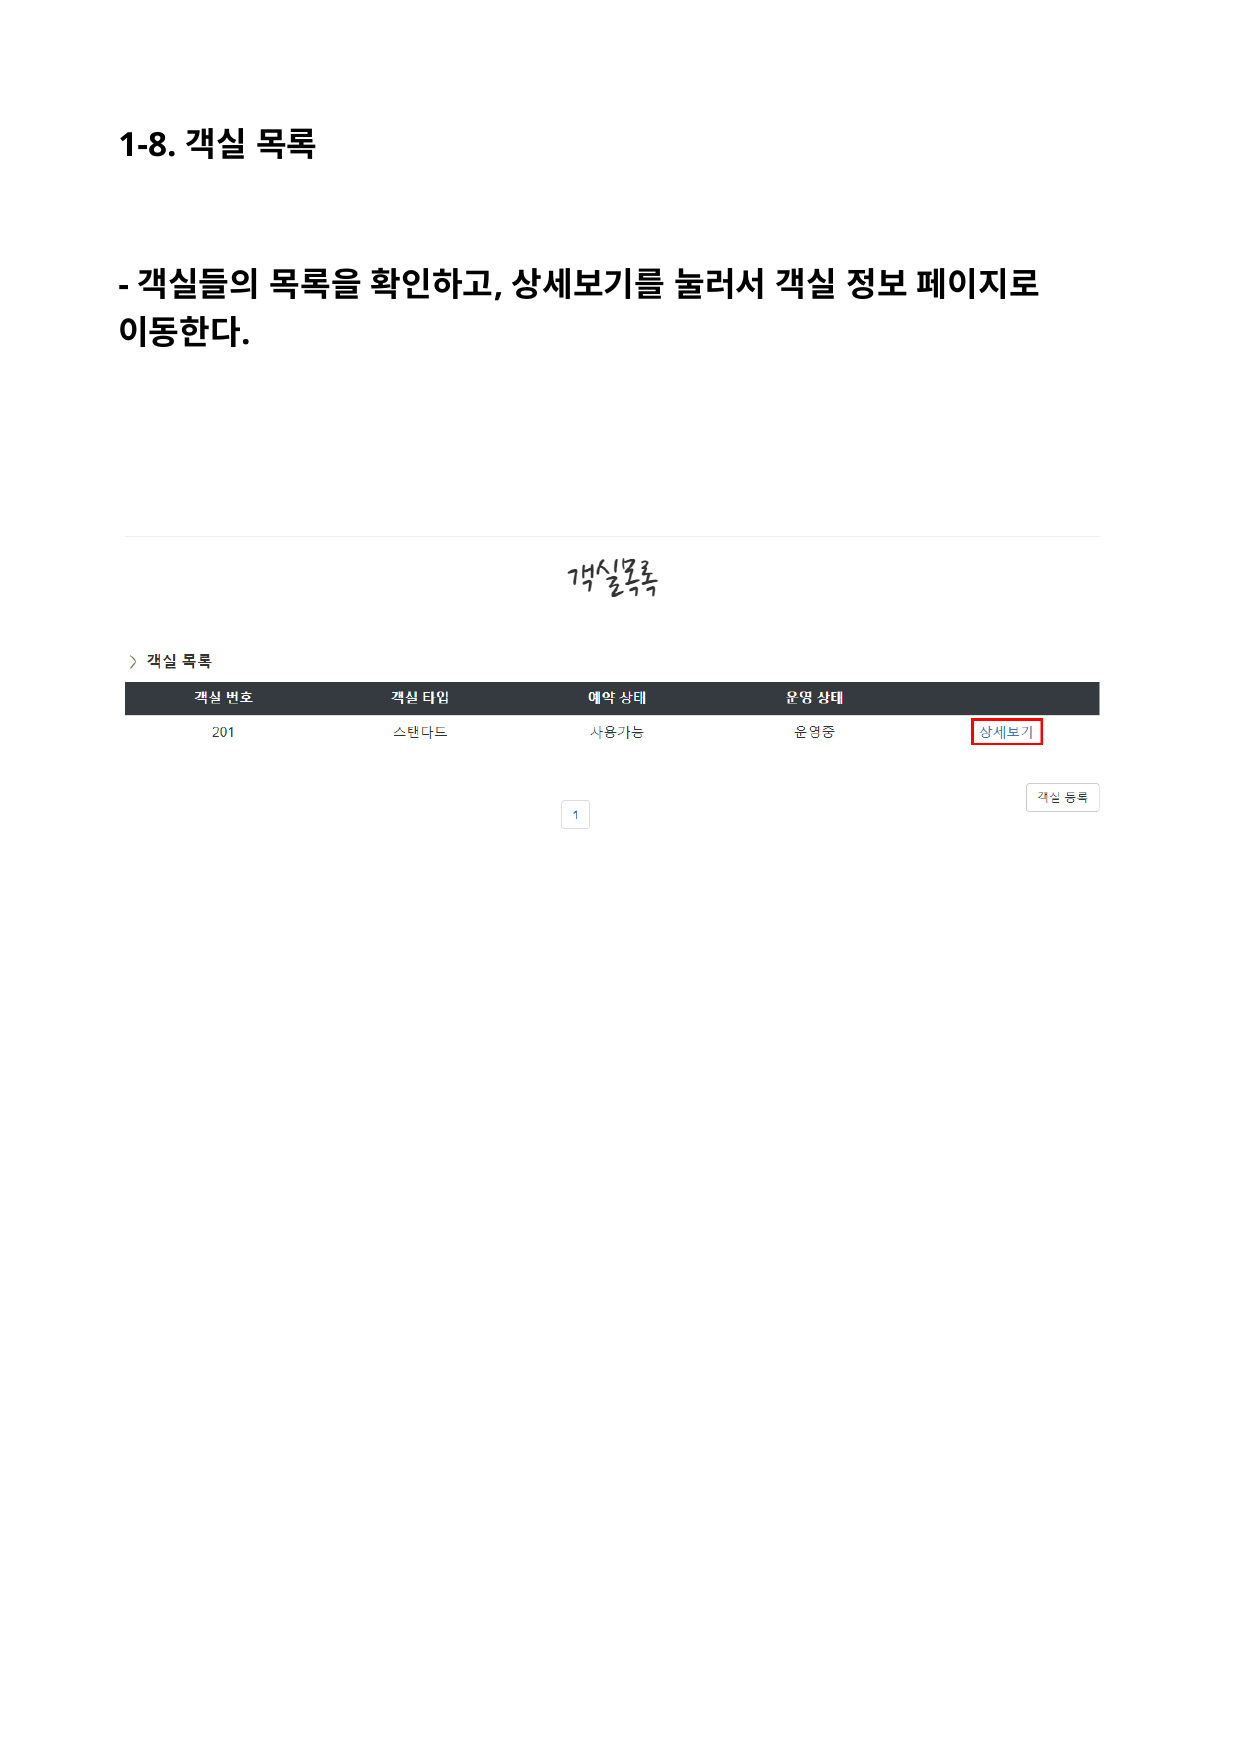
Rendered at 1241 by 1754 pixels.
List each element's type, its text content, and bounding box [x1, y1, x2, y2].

text 1-8. 객실 목록 [118, 118, 1122, 167]
picture [118, 532, 1123, 881]
text - 객실들의 목록을 확인하고, 상세보기를 눌러서 객실 정보 페이지로 이동한다. [118, 257, 1122, 354]
